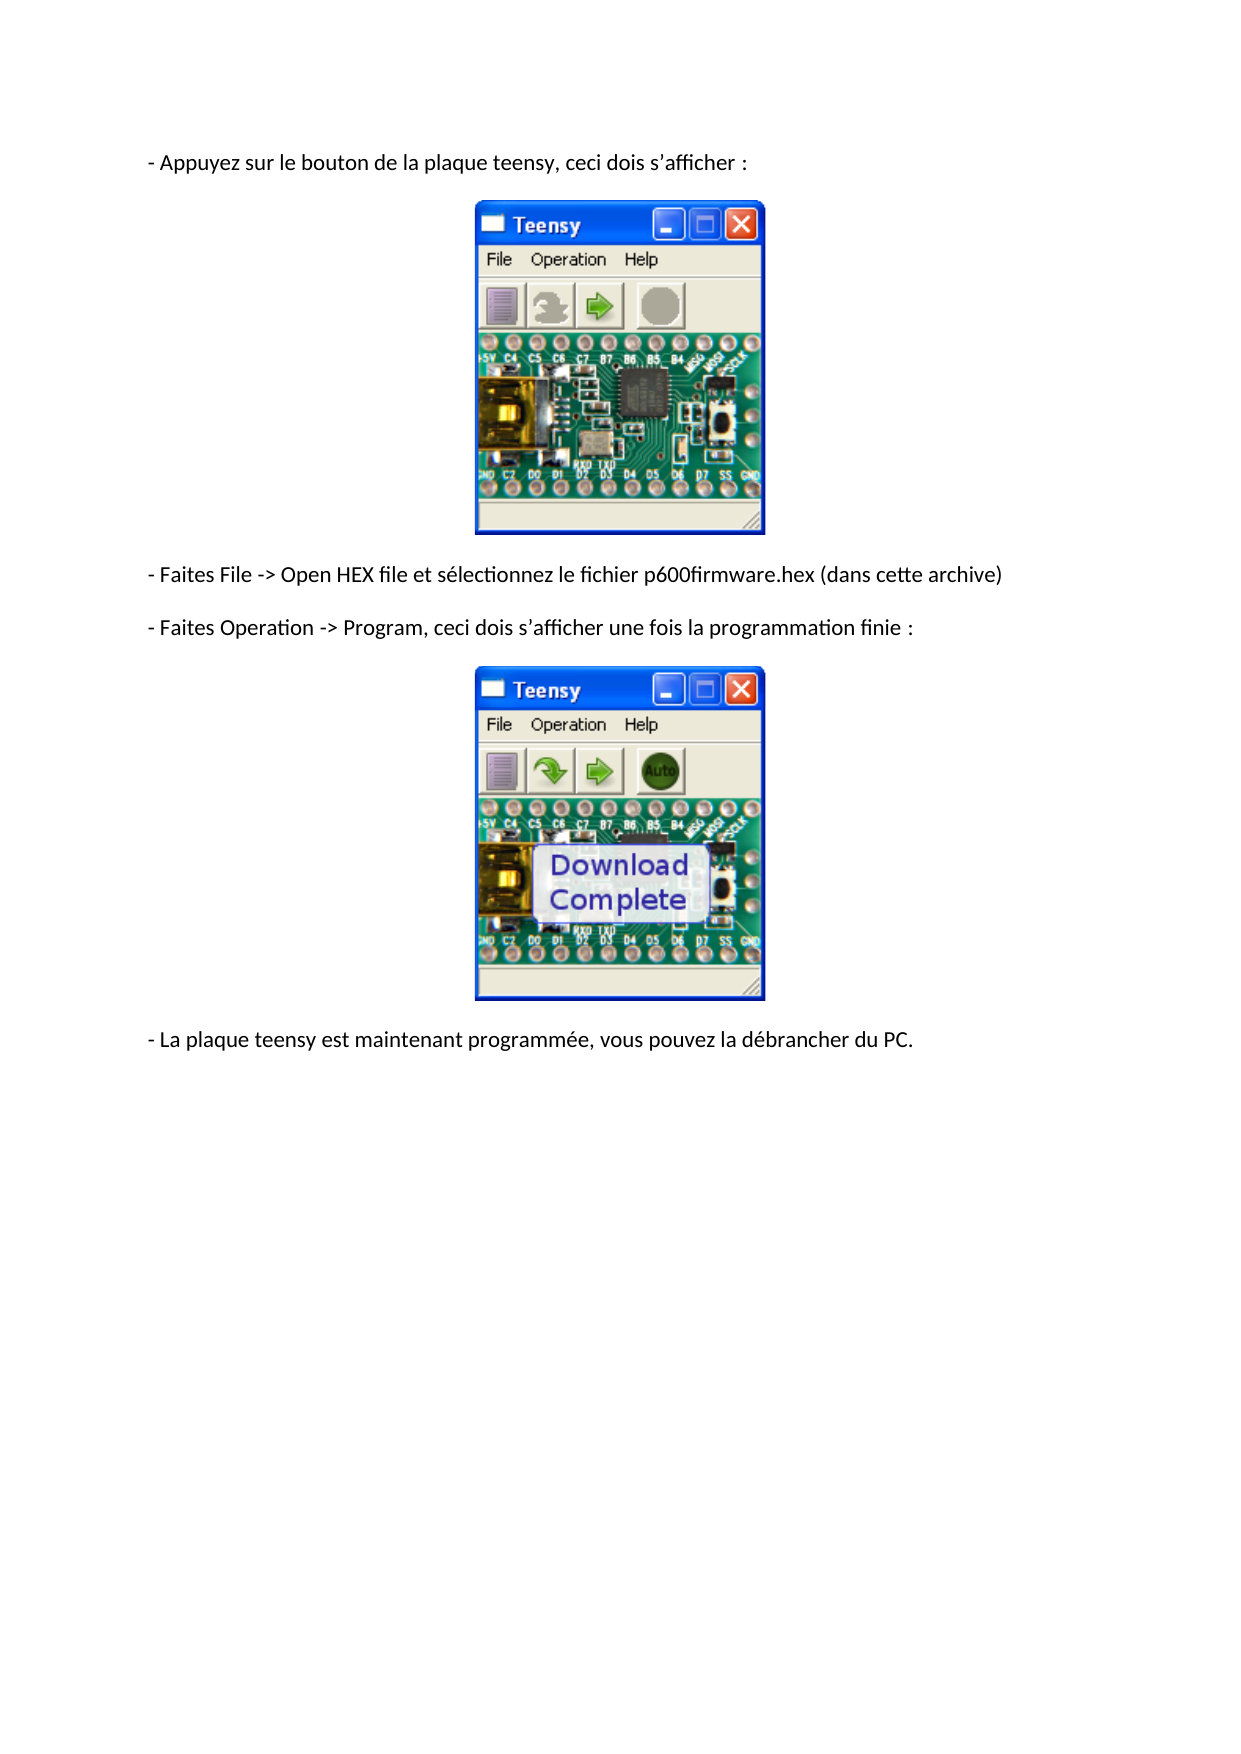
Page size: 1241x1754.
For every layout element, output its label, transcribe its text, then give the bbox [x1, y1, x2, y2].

text - Faites File -> Open HEX file et sélectionnez le fichier p600firmware.hex (dans cette archive) [148, 560, 1093, 588]
text - La plaque teensy est maintenant programmée, vous pouvez la débrancher du PC. [148, 1025, 1093, 1053]
text - Appuyez sur le bouton de la plaque teensy, ceci dois s’afficher : [148, 148, 1093, 176]
text - Faites Operation -> Program, ceci dois s’afficher une fois la programmation finie : [148, 613, 1093, 641]
picture [474, 200, 766, 535]
picture [474, 666, 766, 1001]
